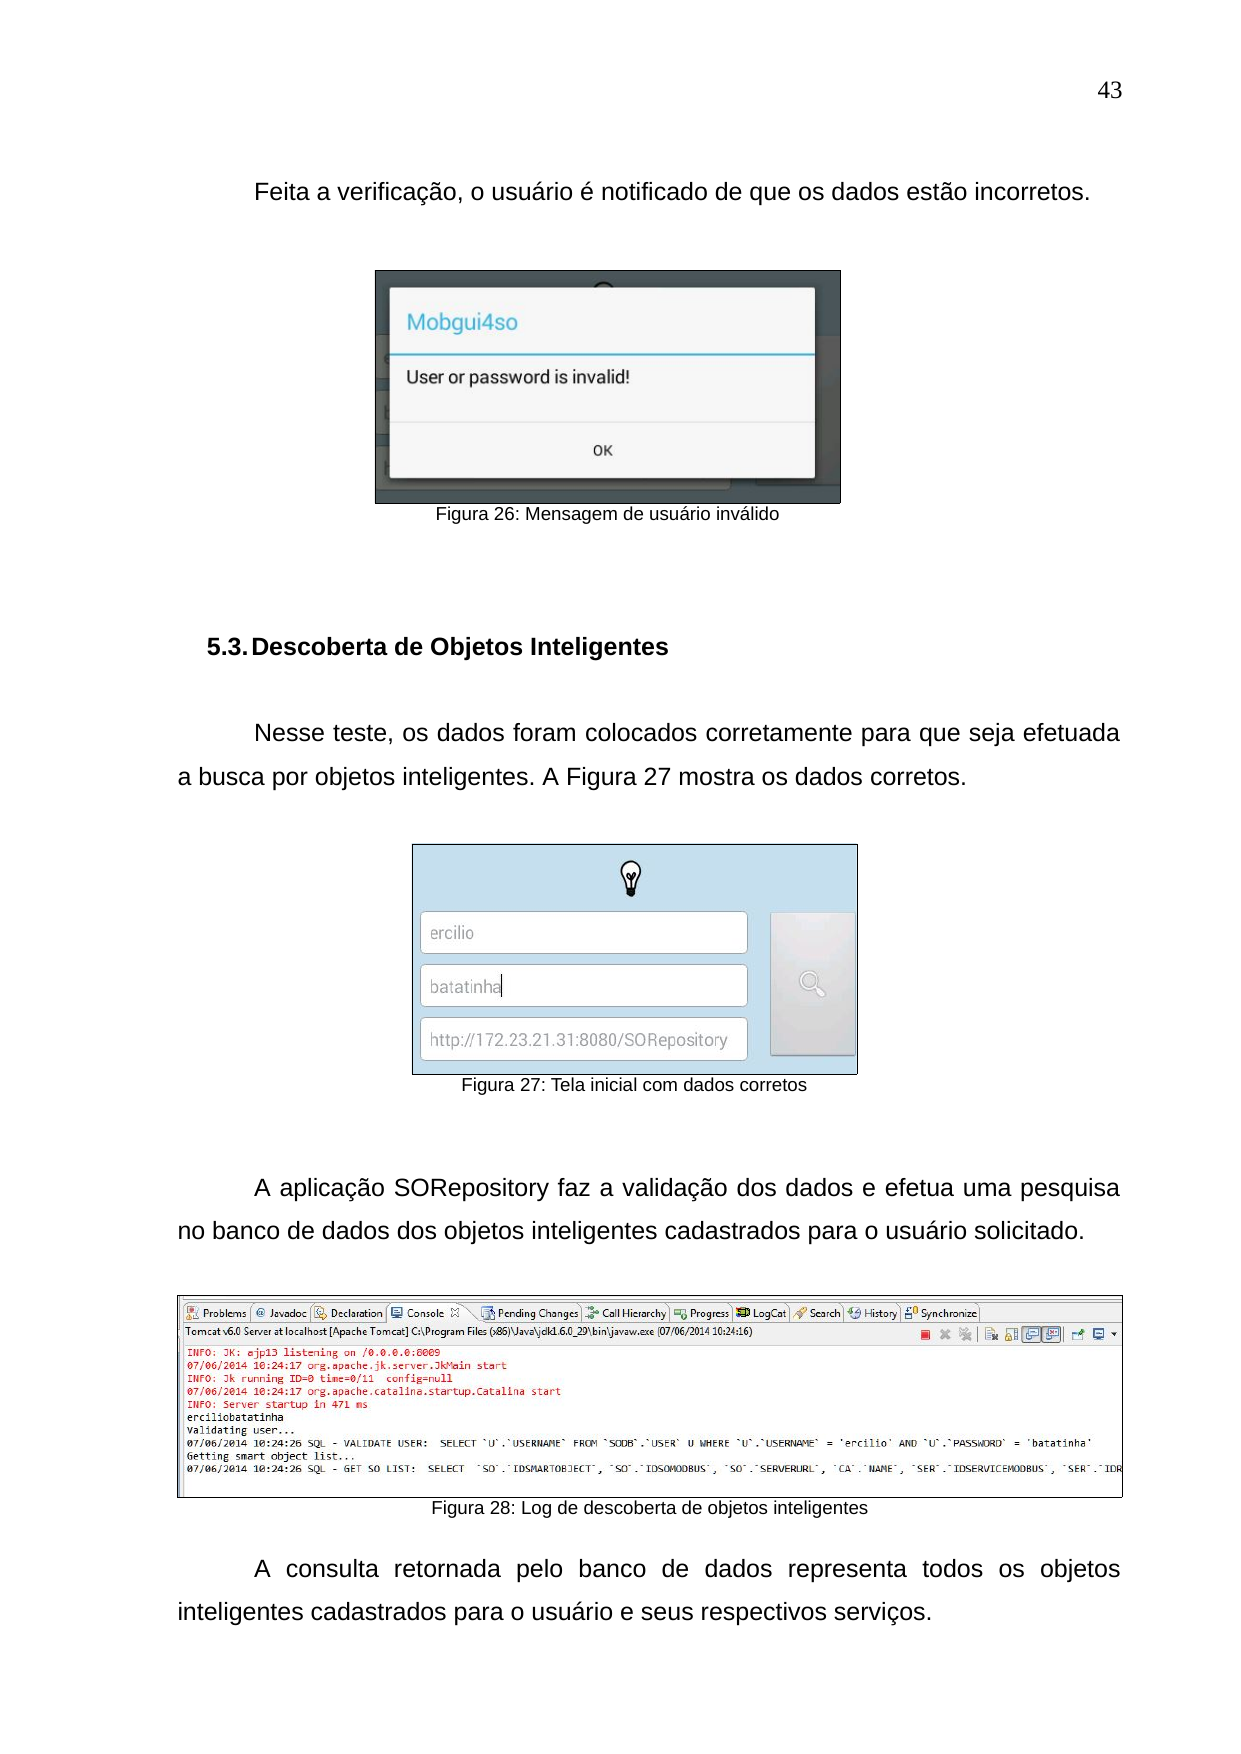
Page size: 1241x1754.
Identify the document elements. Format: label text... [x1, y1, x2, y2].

picture [178, 1296, 1122, 1497]
text A aplicação SORepository faz a validação dos dados e efetua uma pesquisa no banco de dados dos objetos inteligentes cadastrados para o usuário solicitado. [177, 1173, 1122, 1245]
text Figura 28: Log de descoberta de objetos inteligentes [177, 1498, 1122, 1518]
picture [376, 271, 840, 503]
list Descoberta de Objetos Inteligentes [177, 632, 1122, 661]
text Feita a verificação, o usuário é notificado de que os dados estão incorretos. [177, 177, 1122, 206]
picture [413, 845, 857, 1074]
text Figura 27: Tela inicial com dados corretos [412, 1075, 857, 1096]
text Figura 26: Mensagem de usuário inválido [375, 504, 840, 524]
text A consulta retornada pelo banco de dados representa todos os objetos inteligentes cadastrados para o usuário e seus respectivos serviços. [177, 1518, 1122, 1625]
text [177, 1283, 1122, 1295]
text Nesse teste, os dados foram colocados corretamente para que seja efetuada a busca por objetos inteligentes. A Figura 27 mostra os dados corretos. [177, 718, 1122, 790]
